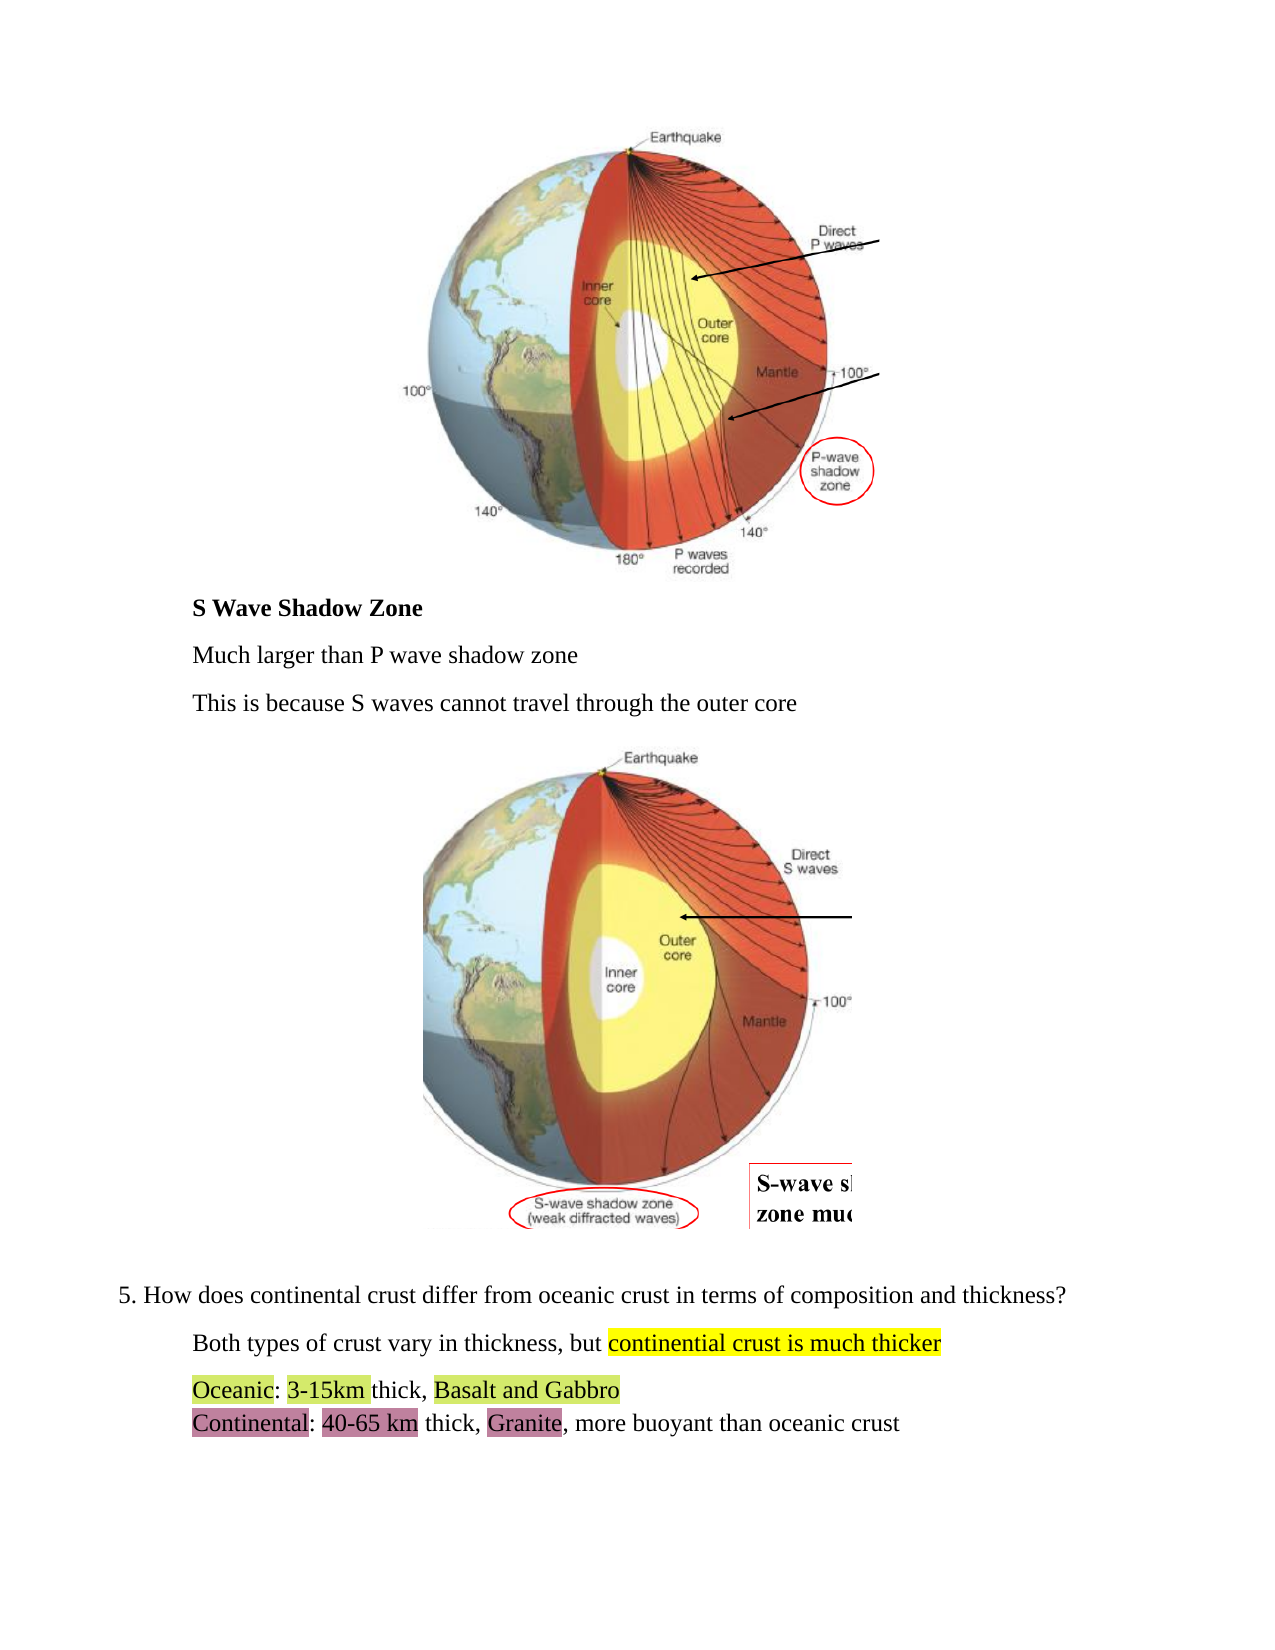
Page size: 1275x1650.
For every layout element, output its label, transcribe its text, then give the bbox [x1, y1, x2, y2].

text Much larger than P wave shadow zone [192, 641, 1157, 669]
text Oceanic: 3-15km thick, Basalt and Gabbro Continental: 40-65 km thick, Granite, more buoyant than oceanic crust [192, 1375, 1157, 1437]
text 5. How does continental crust differ from oceanic crust in terms of composition and thickness? [118, 1280, 1157, 1309]
picture [423, 735, 852, 1229]
text This is because S waves cannot travel through the outer core [192, 688, 1157, 717]
picture [395, 118, 880, 589]
text Both types of crust vary in thickness, but continential crust is much thicker [192, 1328, 1157, 1356]
text S Wave Shadow Zone [192, 118, 1157, 622]
